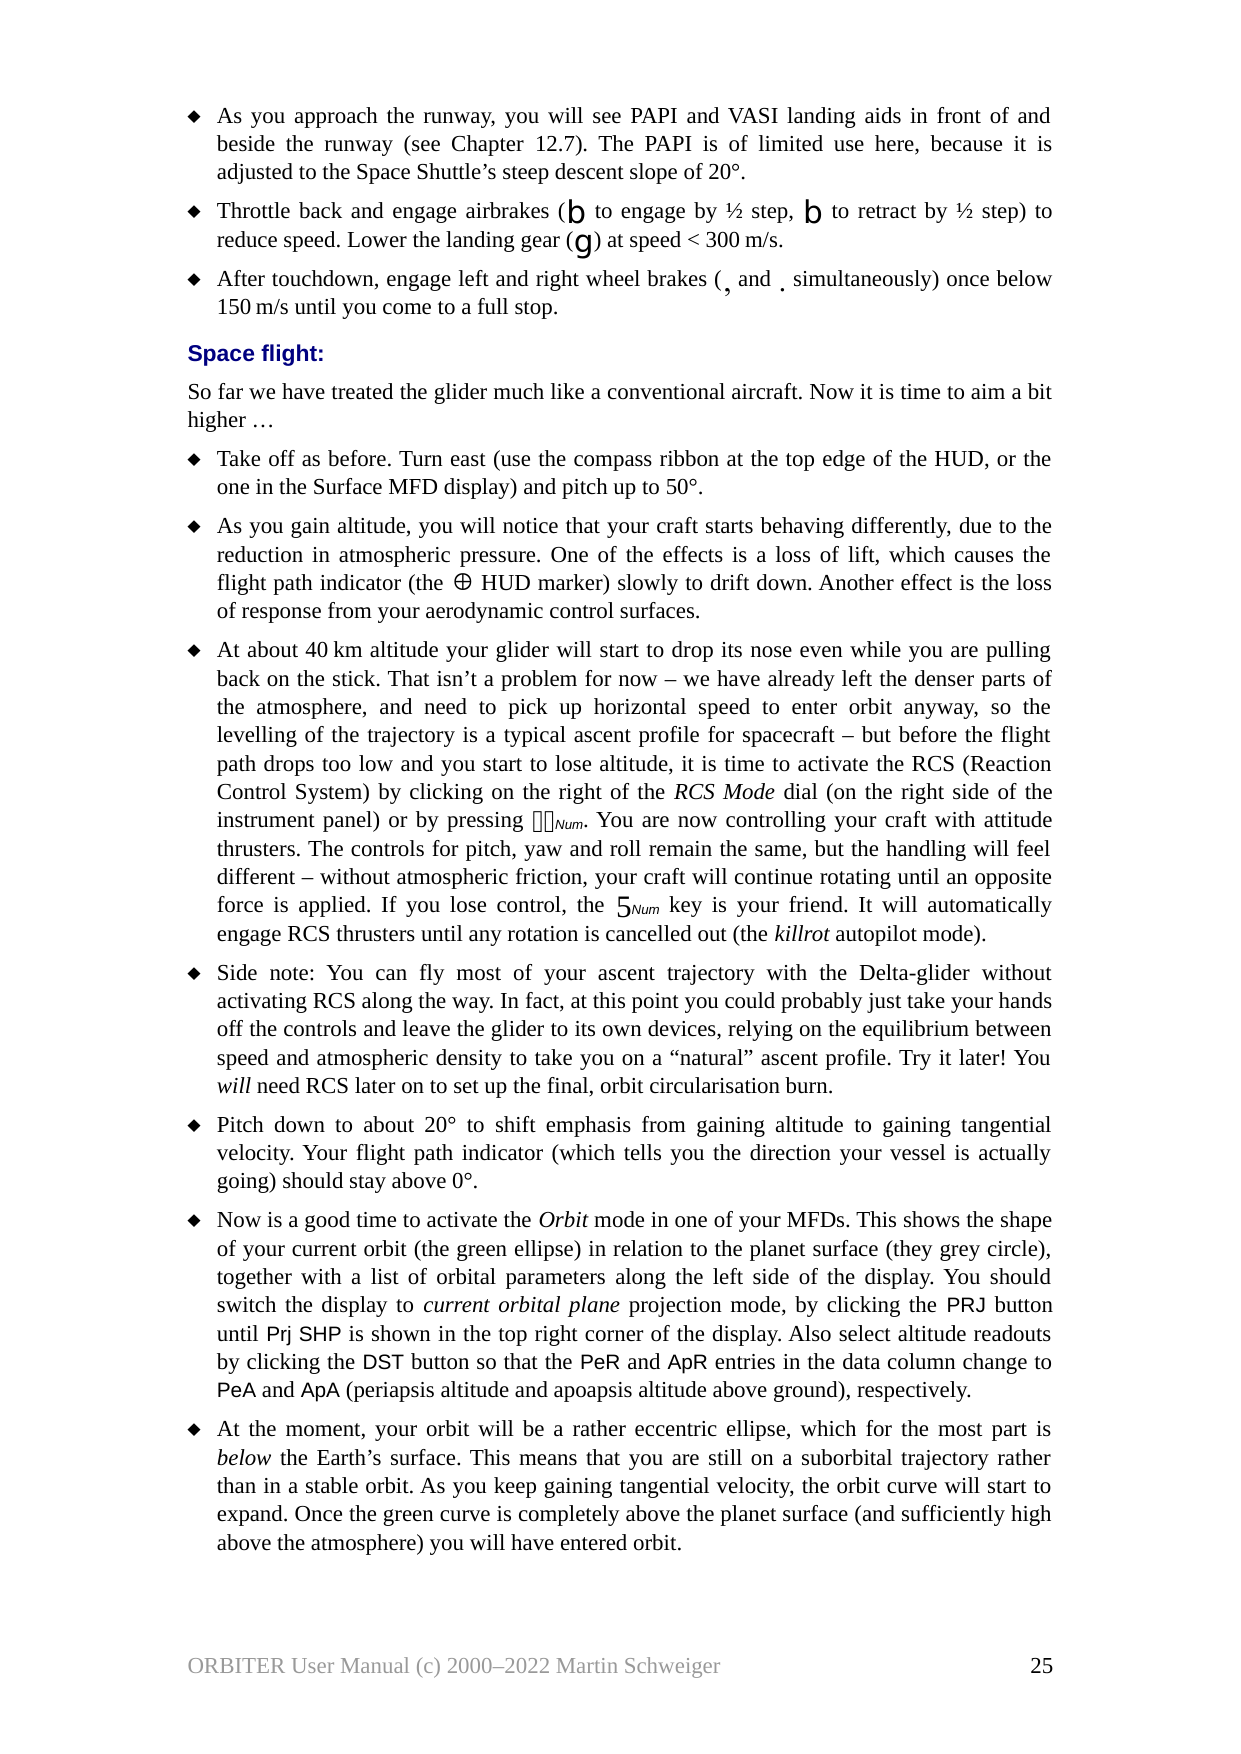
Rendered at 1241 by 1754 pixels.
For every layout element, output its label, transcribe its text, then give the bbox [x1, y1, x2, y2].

list As you approach the runway, you will see PAPI and VASI landing aids in front of and beside the runway (see Chapter 12.7). The PAPI is of limited use here, because it is adjusted to the Space Shuttle’s steep descent slope of 20°. [187, 100, 1053, 185]
text So far we have treated the glider much like a conventional aircraft. Now it is time to aim a bit higher … [187, 376, 1053, 433]
list Take off as before. Turn east (use the compass ribbon at the top edge of the HUD, or the one in the Surface MFD display) and pitch up to 50°. [187, 444, 1053, 500]
list As you gain altitude, you will notice that your craft starts behaving differently, due to the reduction in atmospheric pressure. One of the effects is a loss of lift, which causes the flight path indicator (the ⊕ HUD marker) slowly to drift down. Another effect is the loss of response from your aerodynamic control surfaces. [187, 511, 1053, 624]
subtitle Space flight: [187, 339, 1053, 366]
list After touchdown, engage left and right wheel brakes (, and . simultaneously) once below 150 m/s until you come to a full stop. [187, 263, 1053, 320]
list Pitch down to about 20° to shift emphasis from gaining altitude to gaining tangential velocity. Your flight path indicator (which tells you the direction your vessel is actually going) should stay above 0°. [187, 1109, 1053, 1194]
list At about 40 km altitude your glider will start to drop its nose even while you are pulling back on the stick. That isn’t a problem for now – we have already left the denser parts of the atmosphere, and need to pick up horizontal speed to enter orbit anyway, so the levelling of the trajectory is a typical ascent profile for spacecraft – but before the flight path drops too low and you start to lose altitude, it is time to activate the RCS (Reaction Control System) by clicking on the right of the RCS Mode dial (on the right side of the instrument panel) or by pressing Num. You are now controlling your craft with attitude thrusters. The controls for pitch, yaw and roll remain the same, but the handling will feel different – without atmospheric friction, your craft will continue rotating until an opposite force is applied. If you lose control, the 5Num key is your friend. It will automatically engage RCS thrusters until any rotation is cancelled out (the killrot autopilot mode). [187, 635, 1053, 947]
list Now is a good time to activate the Orbit mode in one of your MFDs. This shows the shape of your current orbit (the green ellipse) in relation to the planet surface (they grey circle), together with a list of orbital parameters along the left side of the display. You should switch the display to current orbital plane projection mode, by clicking the PRJ button until Prj SHP is shown in the top right corner of the display. Also select altitude readouts by clicking the DST button so that the PeR and ApR entries in the data column change to PeA and ApA (periapsis altitude and apoapsis altitude above ground), respectively. [187, 1205, 1053, 1403]
list Side note: You can fly most of your ascent trajectory with the Delta-glider without activating RCS along the way. In fact, at this point you could probably just take your hands off the controls and leave the glider to its own devices, relying on the equilibrium between speed and atmospheric density to take you on a “natural” ascent profile. Try it later! You will need RCS later on to set up the final, orbit circularisation burn. [187, 957, 1053, 1099]
list At the moment, your orbit will be a rather eccentric ellipse, which for the most part is below the Earth’s surface. This means that you are still on a suborbital trajectory rather than in a stable orbit. As you keep gaining tangential velocity, the orbit curve will start to expand. Once the green curve is completely above the planet surface (and sufficiently high above the atmosphere) you will have entered orbit. [187, 1414, 1053, 1556]
list Throttle back and engage airbrakes (b to engage by ½ step, b to retract by ½ step) to reduce speed. Lower the landing gear (g) at speed < 300 m/s. [187, 196, 1053, 253]
